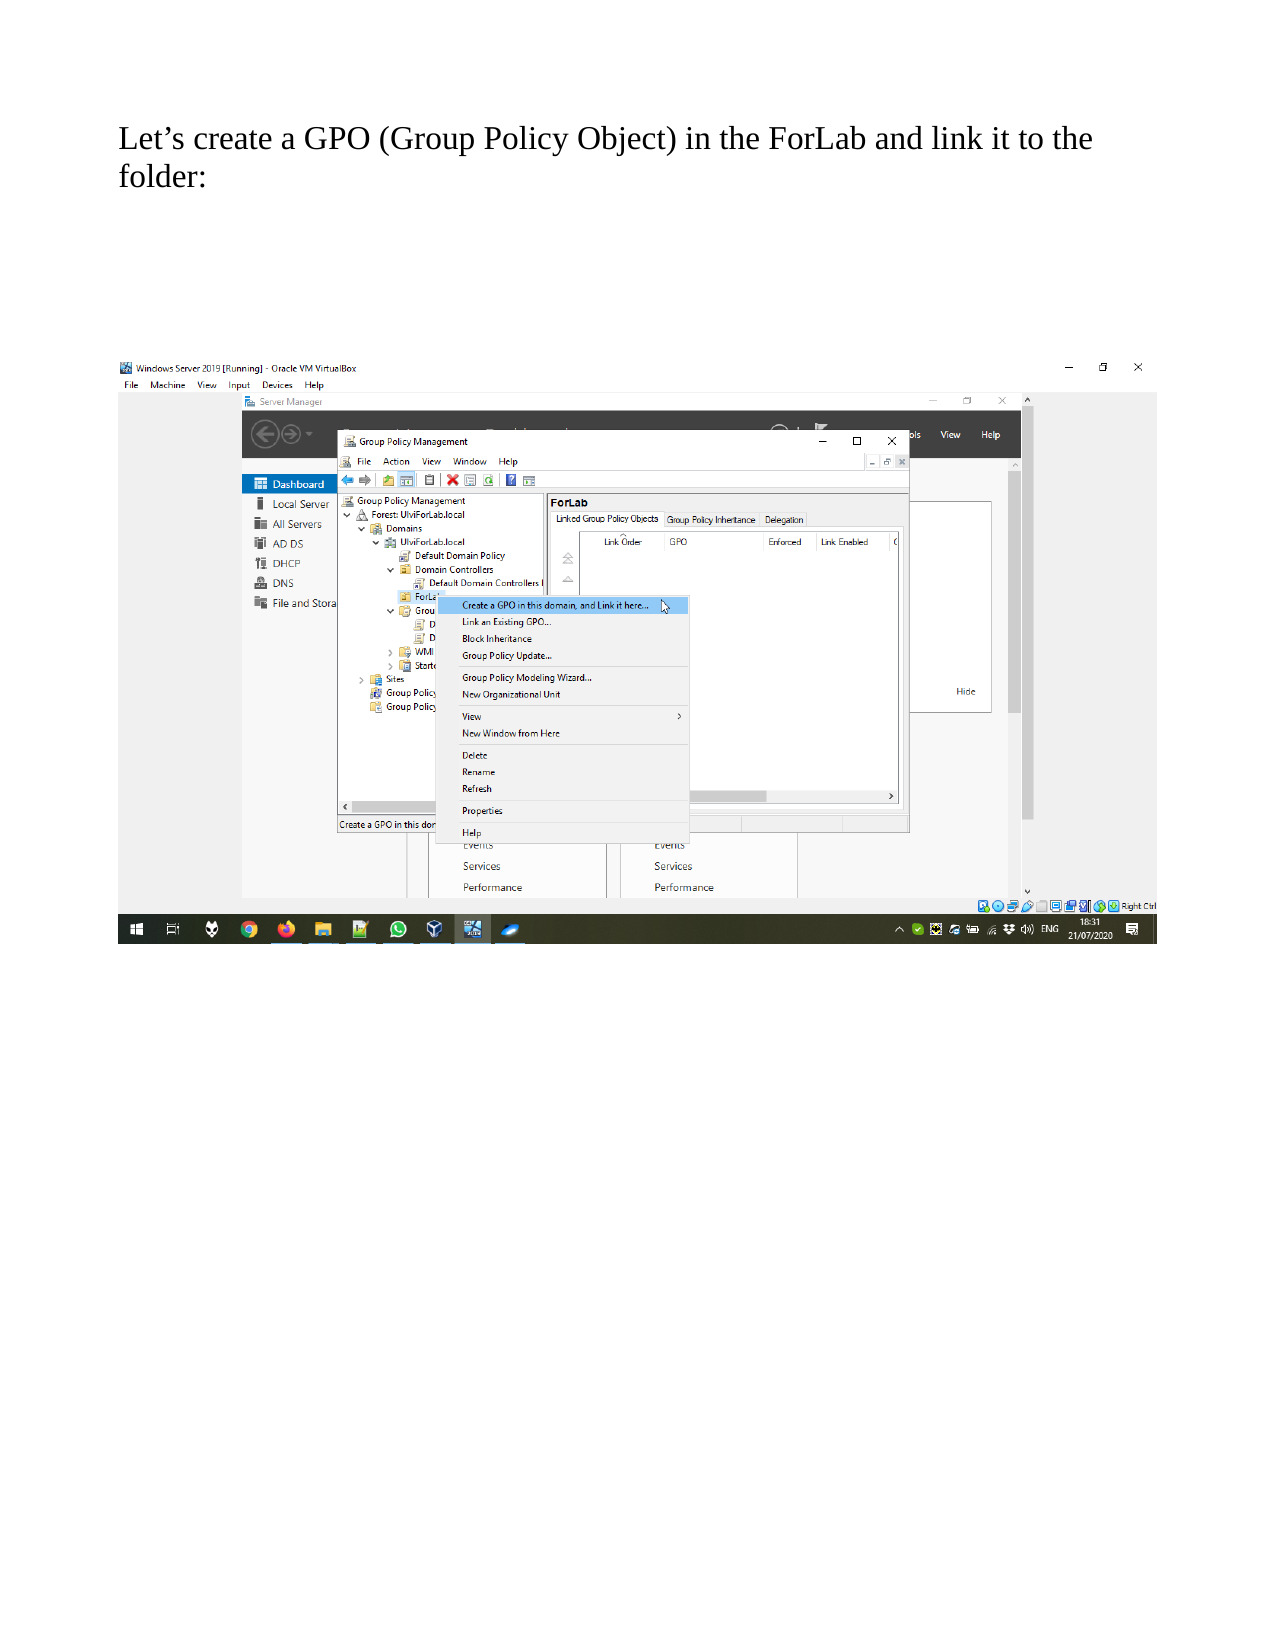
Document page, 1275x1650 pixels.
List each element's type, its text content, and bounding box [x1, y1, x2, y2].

text Let’s create a GPO (Group Policy Object) in the ForLab and link it to the folder: [118, 118, 1157, 195]
picture [118, 360, 1157, 944]
